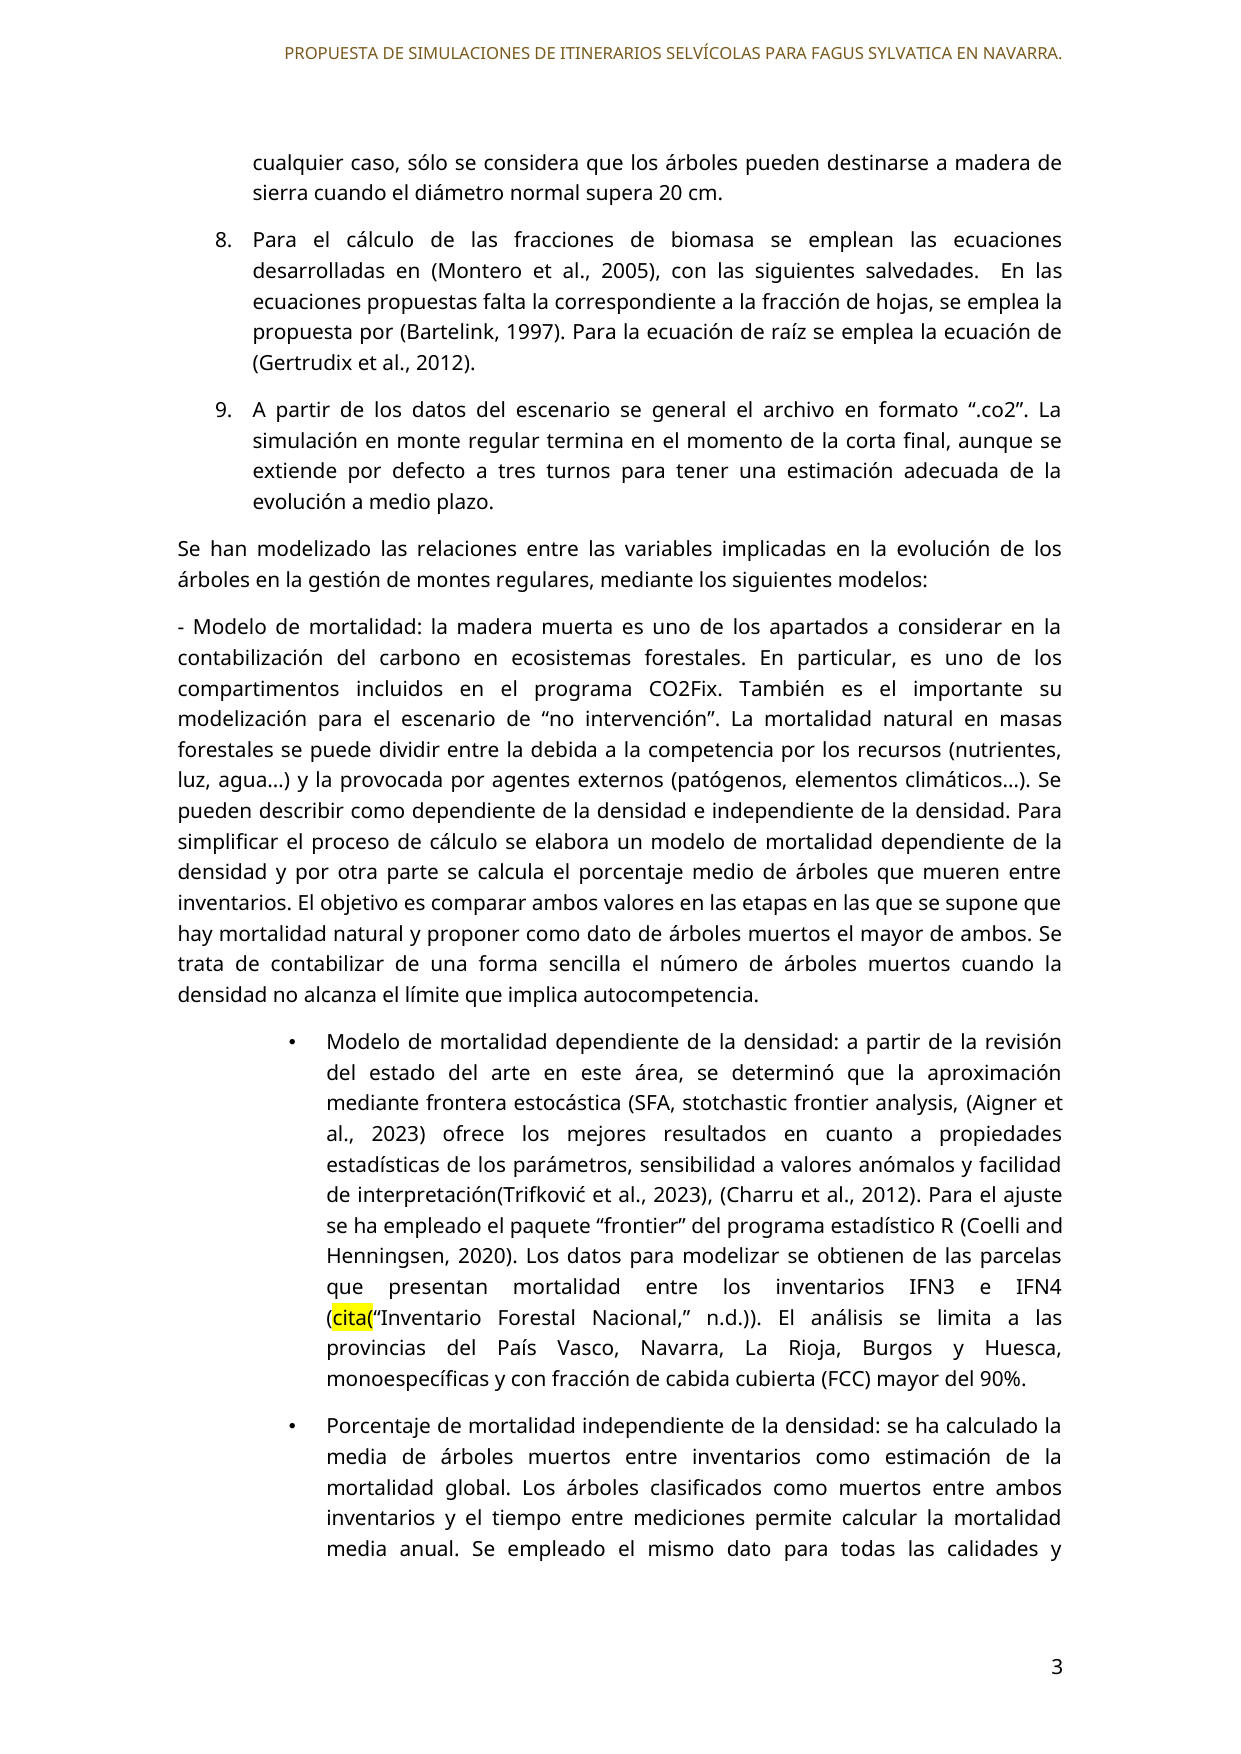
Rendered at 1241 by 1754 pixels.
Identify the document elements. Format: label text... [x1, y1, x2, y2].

list A partir de los datos del escenario se general el archivo en formato “.co2”. La simulación en monte regular termina en el momento de la corta final, aunque se extiende por defecto a tres turnos para tener una estimación adecuada de la evolución a medio plazo. [215, 395, 1063, 516]
text - Modelo de mortalidad: la madera muerta es uno de los apartados a considerar en la contabilización del carbono en ecosistemas forestales. En particular, es uno de los compartimentos incluidos en el programa CO2Fix. También es el importante su modelización para el escenario de “no intervención”. La mortalidad natural en masas forestales se puede dividir entre la debida a la competencia por los recursos (nutrientes, luz, agua…) y la provocada por agentes externos (patógenos, elementos climáticos…). Se pueden describir como dependiente de la densidad e independiente de la densidad. Para simplificar el proceso de cálculo se elabora un modelo de mortalidad dependiente de la densidad y por otra parte se calcula el porcentaje medio de árboles que mueren entre inventarios. El objetivo es comparar ambos valores en las etapas en las que se supone que hay mortalidad natural y proponer como dato de árboles muertos el mayor de ambos. Se trata de contabilizar de una forma sencilla el número de árboles muertos cuando la densidad no alcanza el límite que implica autocompetencia. [177, 612, 1063, 1008]
list cualquier caso, sólo se considera que los árboles pueden destinarse a madera de sierra cuando el diámetro normal supera 20 cm. [215, 148, 1063, 207]
list Para el cálculo de las fracciones de biomasa se emplean las ecuaciones desarrolladas en (Montero et al., 2005), con las siguientes salvedades. En las ecuaciones propuestas falta la correspondiente a la fracción de hojas, se emplea la propuesta por (Bartelink, 1997). Para la ecuación de raíz se emplea la ecuación de (Gertrudix et al., 2012). [215, 226, 1063, 376]
text Se han modelizado las relaciones entre las variables implicadas en la evolución de los árboles en la gestión de montes regulares, mediante los siguientes modelos: [177, 534, 1063, 593]
list Modelo de mortalidad dependiente de la densidad: a partir de la revisión del estado del arte en este área, se determinó que la aproximación mediante frontera estocástica (SFA, stotchastic frontier analysis, (Aigner et al., 2023) ofrece los mejores resultados en cuanto a propiedades estadísticas de los parámetros, sensibilidad a valores anómalos y facilidad de interpretación(Trifković et al., 2023), (Charru et al., 2012). Para el ajuste se ha empleado el paquete “frontier” del programa estadístico R (Coelli and Henningsen, 2020). Los datos para modelizar se obtienen de las parcelas que presentan mortalidad entre los inventarios IFN3 e IFN4 (cita(“Inventario Forestal Nacional,” n.d.)). El análisis se limita a las provincias del País Vasco, Navarra, La Rioja, Burgos y Huesca, monoespecíficas y con fracción de cabida cubierta (FCC) mayor del 90%. [288, 1027, 1063, 1392]
list Porcentaje de mortalidad independiente de la densidad: se ha calculado la media de árboles muertos entre inventarios como estimación de la mortalidad global. Los árboles clasificados como muertos entre ambos inventarios y el tiempo entre mediciones permite calcular la mortalidad media anual. Se empleado el mismo dato para todas las calidades y [288, 1411, 1063, 1562]
